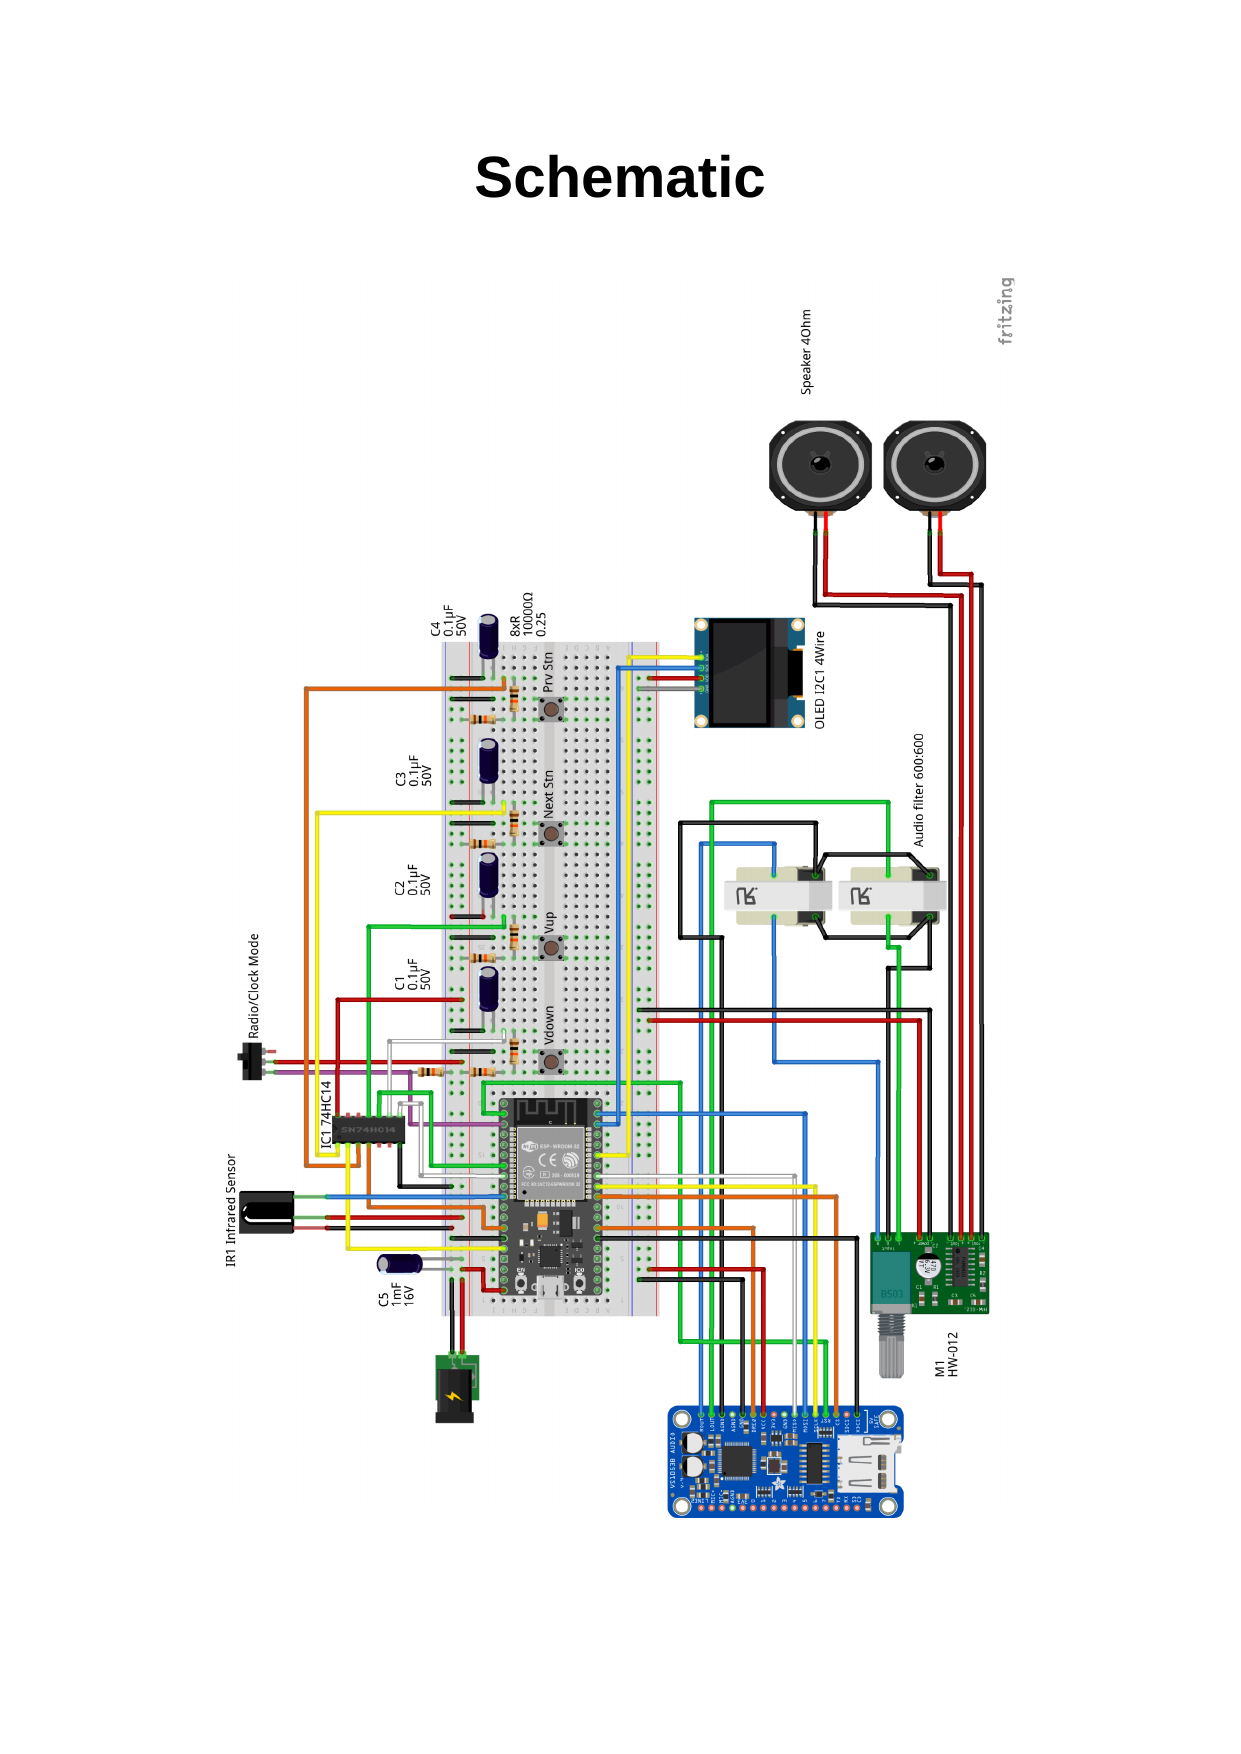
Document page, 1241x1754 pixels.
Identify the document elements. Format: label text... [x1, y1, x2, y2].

title Schematic [118, 143, 1122, 210]
picture [226, 279, 1015, 1518]
